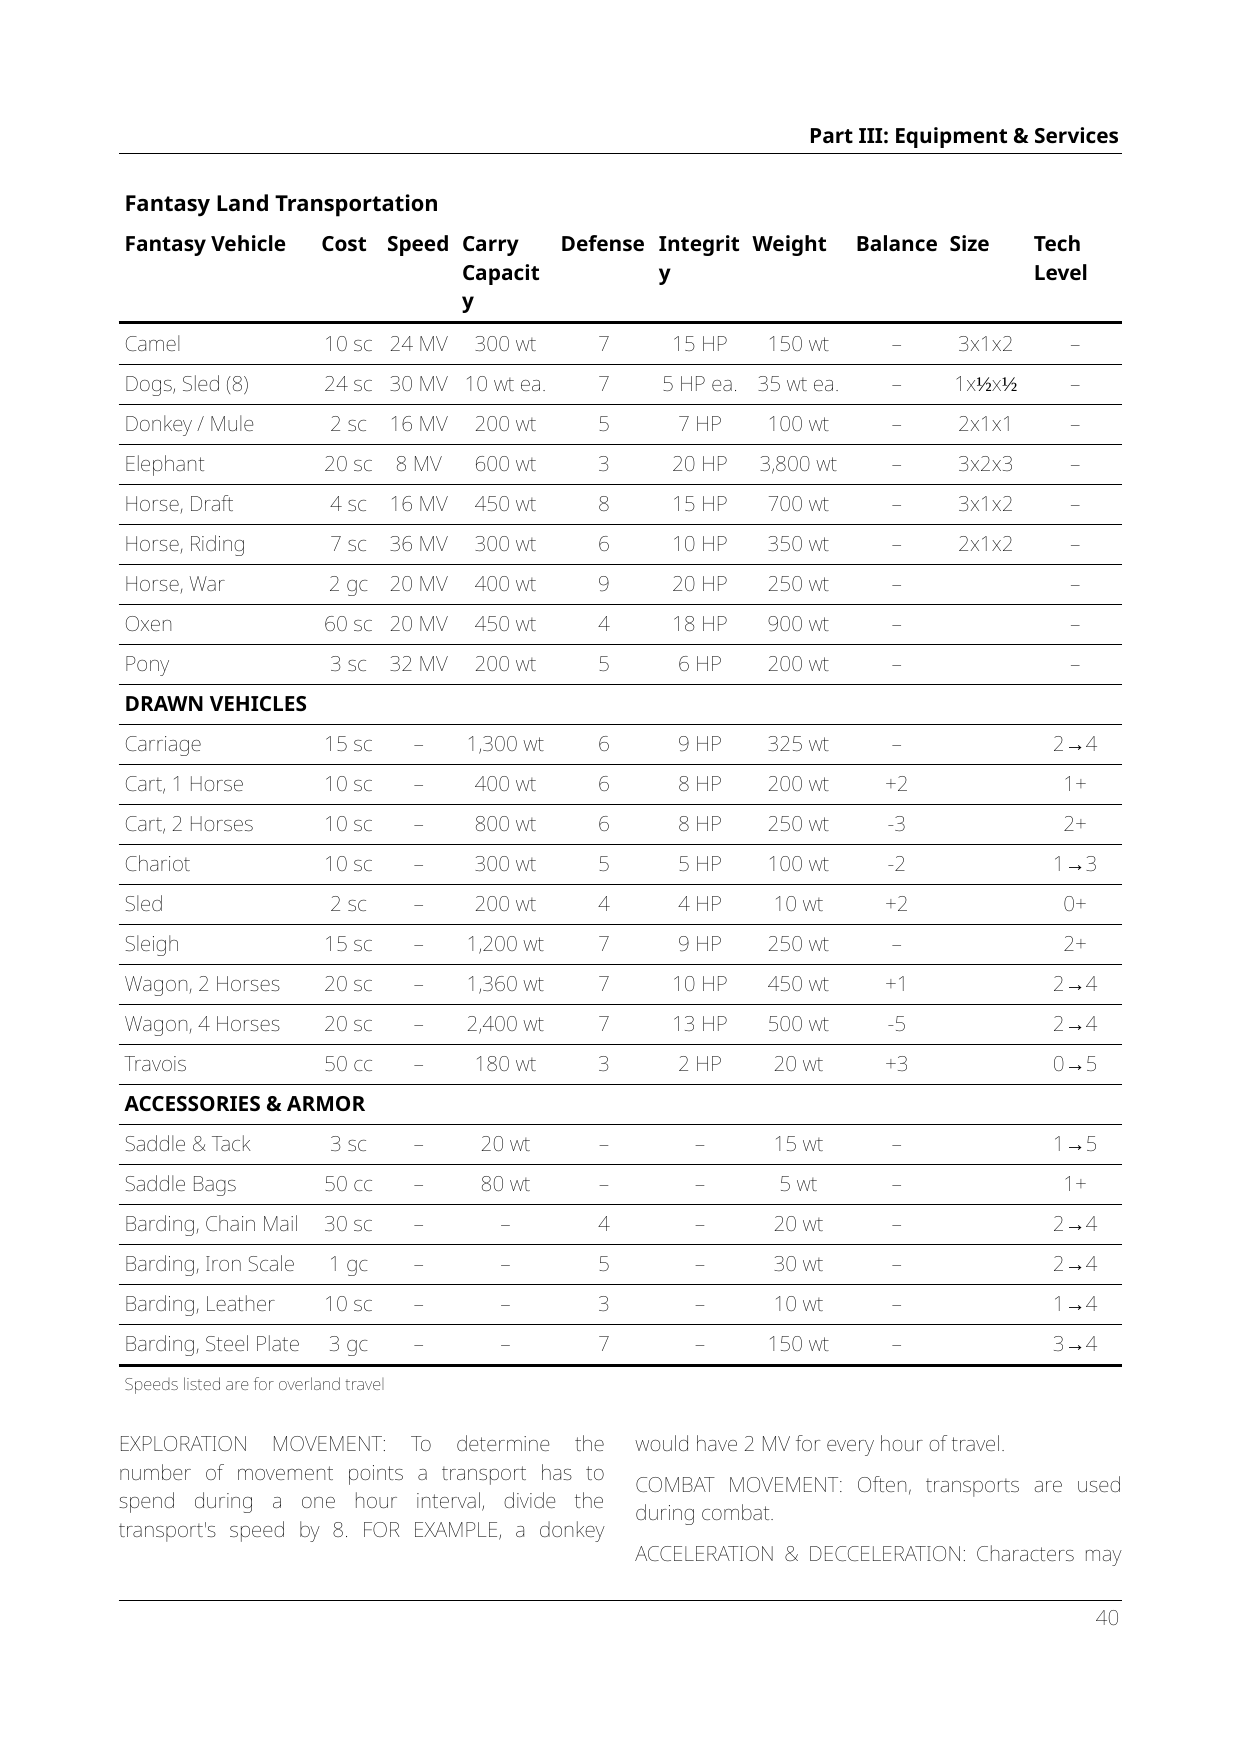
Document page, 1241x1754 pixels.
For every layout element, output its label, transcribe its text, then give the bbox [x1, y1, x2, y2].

table_cell 200 wt [747, 645, 850, 684]
table_cell 20 MV [381, 605, 456, 644]
table_cell +3 [850, 1045, 943, 1084]
table_cell 200 wt [456, 885, 554, 924]
table_cell 3 sc [315, 1125, 381, 1164]
table_cell Saddle Bags [119, 1165, 315, 1204]
table_cell 1,200 wt [456, 925, 554, 964]
table_cell Barding, Steel Plate [119, 1325, 315, 1364]
table_cell 10 wt [747, 1285, 850, 1324]
table_cell 20 sc [315, 1005, 381, 1044]
table_cell – [381, 1165, 456, 1204]
table_cell – [456, 1325, 554, 1364]
table_cell 10 wt [747, 885, 850, 924]
table_cell – [850, 925, 943, 964]
table_cell 2x1x1 [944, 405, 1028, 444]
table_cell [944, 725, 1028, 764]
table_cell – [1028, 324, 1122, 364]
table_cell Horse, Riding [119, 525, 315, 564]
table_cell -5 [850, 1005, 943, 1044]
table_cell – [381, 1245, 456, 1284]
table_cell 200 wt [747, 765, 850, 804]
table_cell 500 wt [747, 1005, 850, 1044]
table_cell 1+ [1028, 1165, 1122, 1204]
table_cell – [456, 1285, 554, 1324]
table_cell 7 [555, 965, 653, 1004]
table_cell Sleigh [119, 925, 315, 964]
table_cell 700 wt [747, 485, 850, 524]
table_cell Tech Level [1028, 224, 1122, 321]
table_cell [944, 1245, 1028, 1284]
table_cell 1→3 [1028, 845, 1122, 884]
table_cell Pony [119, 645, 315, 684]
table_cell Speed [381, 224, 456, 321]
table_cell 36 MV [381, 525, 456, 564]
table_cell 5 HP ea. [653, 365, 747, 404]
table_cell – [381, 1045, 456, 1084]
table_cell 10 sc [315, 765, 381, 804]
table_cell – [653, 1165, 747, 1204]
table_cell 4 sc [315, 485, 381, 524]
table_cell Integrity [653, 224, 747, 321]
table_cell – [653, 1285, 747, 1324]
table_cell 7 [555, 324, 653, 364]
table_cell 1→5 [1028, 1125, 1122, 1164]
table_cell 4 [555, 1205, 653, 1244]
table_cell Barding, Iron Scale [119, 1245, 315, 1284]
table_cell +2 [850, 885, 943, 924]
table_cell – [1028, 365, 1122, 404]
table_cell 9 [555, 565, 653, 604]
table_cell 20 MV [381, 565, 456, 604]
table_cell – [381, 965, 456, 1004]
table_cell – [850, 485, 943, 524]
table_cell Camel [119, 324, 315, 364]
table_cell [944, 605, 1028, 644]
table_cell Barding, Chain Mail [119, 1205, 315, 1244]
table_cell 3 sc [315, 645, 381, 684]
table_cell 20 wt [747, 1045, 850, 1084]
table_cell [944, 1285, 1028, 1324]
table_cell – [850, 445, 943, 484]
table_cell Barding, Leather [119, 1285, 315, 1324]
table_cell 4 [555, 885, 653, 924]
table_cell Wagon, 4 Horses [119, 1005, 315, 1044]
table_cell – [1028, 525, 1122, 564]
text would have 2 MV for every hour of travel. [635, 1429, 1122, 1458]
table_cell 1 gc [315, 1245, 381, 1284]
table_cell [944, 1005, 1028, 1044]
table_cell 1,300 wt [456, 725, 554, 764]
table_cell 20 wt [747, 1205, 850, 1244]
table_cell – [850, 725, 943, 764]
table_cell 9 HP [653, 725, 747, 764]
table_cell 60 sc [315, 605, 381, 644]
table_cell – [850, 324, 943, 364]
table_cell +2 [850, 765, 943, 804]
table_cell 2 gc [315, 565, 381, 604]
table_cell [944, 1205, 1028, 1244]
table_cell 250 wt [747, 925, 850, 964]
table_cell 3,800 wt [747, 445, 850, 484]
table_cell 300 wt [456, 324, 554, 364]
table_cell Saddle & Tack [119, 1125, 315, 1164]
table_cell – [850, 1245, 943, 1284]
table_cell 150 wt [747, 324, 850, 364]
table_cell 13 HP [653, 1005, 747, 1044]
table_cell [944, 645, 1028, 684]
table_cell [944, 925, 1028, 964]
table_header Fantasy Land Transportation [119, 183, 1122, 224]
table_cell 7 [555, 925, 653, 964]
table_cell DRAWN VEHICLES [119, 685, 1122, 724]
table_cell 5 [555, 405, 653, 444]
table_cell 8 [555, 485, 653, 524]
table_cell 2+ [1028, 925, 1122, 964]
table_cell [944, 885, 1028, 924]
table_cell 10 HP [653, 525, 747, 564]
table_cell ACCESSORIES & ARMOR [119, 1085, 1122, 1124]
table_cell 6 [555, 765, 653, 804]
table_cell 300 wt [456, 845, 554, 884]
table_cell 7 [555, 365, 653, 404]
table_cell Chariot [119, 845, 315, 884]
table_cell 300 wt [456, 525, 554, 564]
table_cell 10 sc [315, 324, 381, 364]
table_cell – [381, 805, 456, 844]
table_cell 15 sc [315, 925, 381, 964]
table_cell 8 HP [653, 765, 747, 804]
table_cell 0+ [1028, 885, 1122, 924]
table_cell – [381, 1205, 456, 1244]
table_cell [944, 565, 1028, 604]
table_cell 250 wt [747, 805, 850, 844]
table_cell [944, 805, 1028, 844]
table_cell 24 sc [315, 365, 381, 404]
table_cell 20 HP [653, 565, 747, 604]
table_cell – [1028, 445, 1122, 484]
table_cell 3 gc [315, 1325, 381, 1364]
table_cell 4 [555, 605, 653, 644]
table_cell 2,400 wt [456, 1005, 554, 1044]
table_cell 2→4 [1028, 725, 1122, 764]
table_cell 5 [555, 845, 653, 884]
table_cell – [653, 1325, 747, 1364]
table_cell Horse, Draft [119, 485, 315, 524]
table_cell 8 HP [653, 805, 747, 844]
table_cell 150 wt [747, 1325, 850, 1364]
table_cell [944, 1165, 1028, 1204]
table_cell – [1028, 645, 1122, 684]
table_cell – [850, 405, 943, 444]
table_cell 6 [555, 525, 653, 564]
table_cell 450 wt [456, 605, 554, 644]
table_cell 7 sc [315, 525, 381, 564]
table_cell – [381, 925, 456, 964]
table_cell – [850, 525, 943, 564]
table_cell 6 [555, 725, 653, 764]
table_cell 10 sc [315, 1285, 381, 1324]
table_cell 5 [555, 645, 653, 684]
table_cell 450 wt [747, 965, 850, 1004]
table_cell – [850, 1165, 943, 1204]
table_cell 600 wt [456, 445, 554, 484]
table_cell Elephant [119, 445, 315, 484]
table_cell 20 sc [315, 445, 381, 484]
table_cell [944, 965, 1028, 1004]
table_cell – [381, 845, 456, 884]
table_cell 7 [555, 1325, 653, 1364]
table_cell 450 wt [456, 485, 554, 524]
table_cell – [653, 1125, 747, 1164]
table_cell 1→4 [1028, 1285, 1122, 1324]
table_cell Sled [119, 885, 315, 924]
table_cell 80 wt [456, 1165, 554, 1204]
table_cell – [456, 1205, 554, 1244]
table_cell 200 wt [456, 405, 554, 444]
table_cell 400 wt [456, 565, 554, 604]
table_cell 30 MV [381, 365, 456, 404]
table_cell – [555, 1125, 653, 1164]
table_cell 30 wt [747, 1245, 850, 1284]
table_cell 20 wt [456, 1125, 554, 1164]
table_cell 0→5 [1028, 1045, 1122, 1084]
table_cell Dogs, Sled (8) [119, 365, 315, 404]
table_cell Weight [747, 224, 850, 321]
table_cell 5 [555, 1245, 653, 1284]
table_cell 9 HP [653, 925, 747, 964]
table_cell – [850, 1205, 943, 1244]
table_cell 2+ [1028, 805, 1122, 844]
table_cell 2 HP [653, 1045, 747, 1084]
table_cell – [381, 885, 456, 924]
table_cell 3x1x2 [944, 485, 1028, 524]
table_cell – [1028, 605, 1122, 644]
table_cell 10 wt ea. [456, 365, 554, 404]
table_cell Oxen [119, 605, 315, 644]
table_cell – [381, 1325, 456, 1364]
table_cell 2→4 [1028, 1245, 1122, 1284]
table_cell 15 HP [653, 485, 747, 524]
table_cell Carriage [119, 725, 315, 764]
table_cell Speeds listed are for overland travel [119, 1367, 964, 1401]
table_cell – [850, 565, 943, 604]
table_cell 180 wt [456, 1045, 554, 1084]
table_cell 10 sc [315, 845, 381, 884]
table_cell Fantasy Vehicle [119, 224, 315, 321]
table_cell 4 HP [653, 885, 747, 924]
table_cell 10 sc [315, 805, 381, 844]
table_cell 6 [555, 805, 653, 844]
table_cell 15 HP [653, 324, 747, 364]
table_cell [944, 1045, 1028, 1084]
table_cell -2 [850, 845, 943, 884]
table_cell 800 wt [456, 805, 554, 844]
table_cell +1 [850, 965, 943, 1004]
table_cell 3→4 [1028, 1325, 1122, 1364]
text COMBAT MOVEMENT: Often, transports are used during combat. [635, 1470, 1122, 1527]
table_cell 1+ [1028, 765, 1122, 804]
text EXPLORATION MOVEMENT: To determine the number of movement points a transport has to spend during a one hour interval, divide the transport's speed by 8. FOR EXAMPLE, a donkey [118, 1429, 605, 1543]
table_cell [964, 1367, 1122, 1401]
table_cell 6 HP [653, 645, 747, 684]
table_cell – [653, 1205, 747, 1244]
table_cell Defense [555, 224, 653, 321]
table_cell 400 wt [456, 765, 554, 804]
table_cell 16 MV [381, 485, 456, 524]
table_cell Wagon, 2 Horses [119, 965, 315, 1004]
table_cell – [456, 1245, 554, 1284]
table_cell Horse, War [119, 565, 315, 604]
table_cell Balance [850, 224, 943, 321]
table_cell – [381, 765, 456, 804]
table_cell 3 [555, 1285, 653, 1324]
table_cell 7 HP [653, 405, 747, 444]
table_cell – [850, 365, 943, 404]
table_cell 18 HP [653, 605, 747, 644]
table_cell 350 wt [747, 525, 850, 564]
table_cell – [653, 1245, 747, 1284]
table_cell 30 sc [315, 1205, 381, 1244]
table_cell 35 wt ea. [747, 365, 850, 404]
table_cell 3 [555, 1045, 653, 1084]
table_cell -3 [850, 805, 943, 844]
table_cell 16 MV [381, 405, 456, 444]
table_cell 24 MV [381, 324, 456, 364]
table_cell 900 wt [747, 605, 850, 644]
table_cell 3 [555, 445, 653, 484]
table_cell 8 MV [381, 445, 456, 484]
table_cell 15 wt [747, 1125, 850, 1164]
table_cell 20 sc [315, 965, 381, 1004]
table_cell 5 wt [747, 1165, 850, 1204]
table_cell 10 HP [653, 965, 747, 1004]
table_cell – [850, 605, 943, 644]
table_cell – [850, 1285, 943, 1324]
table_cell 3x1x2 [944, 324, 1028, 364]
table_cell Travois [119, 1045, 315, 1084]
table_cell – [1028, 565, 1122, 604]
table_cell – [1028, 405, 1122, 444]
table_cell [944, 765, 1028, 804]
table_cell – [850, 1325, 943, 1364]
table_cell 100 wt [747, 845, 850, 884]
table_cell – [555, 1165, 653, 1204]
table_cell – [381, 1005, 456, 1044]
table_cell – [381, 725, 456, 764]
table_cell 2x1x2 [944, 525, 1028, 564]
table_cell Donkey / Mule [119, 405, 315, 444]
table_cell Cart, 1 Horse [119, 765, 315, 804]
table_cell 3x2x3 [944, 445, 1028, 484]
table_cell Carry Capacity [456, 224, 554, 321]
table_cell – [850, 1125, 943, 1164]
table_cell Cart, 2 Horses [119, 805, 315, 844]
table_cell 50 cc [315, 1165, 381, 1204]
table_cell – [850, 645, 943, 684]
table_cell 2→4 [1028, 1205, 1122, 1244]
table_cell 2→4 [1028, 965, 1122, 1004]
table_cell 100 wt [747, 405, 850, 444]
text ACCELERATION & DECCELERATION: Characters may [635, 1539, 1122, 1567]
table_cell – [1028, 485, 1122, 524]
table_cell [944, 1125, 1028, 1164]
table_cell [944, 845, 1028, 884]
table_cell 50 cc [315, 1045, 381, 1084]
table_cell 20 HP [653, 445, 747, 484]
table_cell [944, 1325, 1028, 1364]
table_cell 15 sc [315, 725, 381, 764]
table_cell Size [944, 224, 1028, 321]
table_cell 7 [555, 1005, 653, 1044]
table_cell 2 sc [315, 885, 381, 924]
table_cell 32 MV [381, 645, 456, 684]
table_cell 1,360 wt [456, 965, 554, 1004]
table_cell 2 sc [315, 405, 381, 444]
table_cell – [381, 1125, 456, 1164]
table_cell 2→4 [1028, 1005, 1122, 1044]
table_cell 250 wt [747, 565, 850, 604]
table_cell Cost [315, 224, 381, 321]
table_cell 200 wt [456, 645, 554, 684]
table_cell – [381, 1285, 456, 1324]
table_cell 5 HP [653, 845, 747, 884]
table_cell 1x½x½ [944, 365, 1028, 404]
table_cell 325 wt [747, 725, 850, 764]
